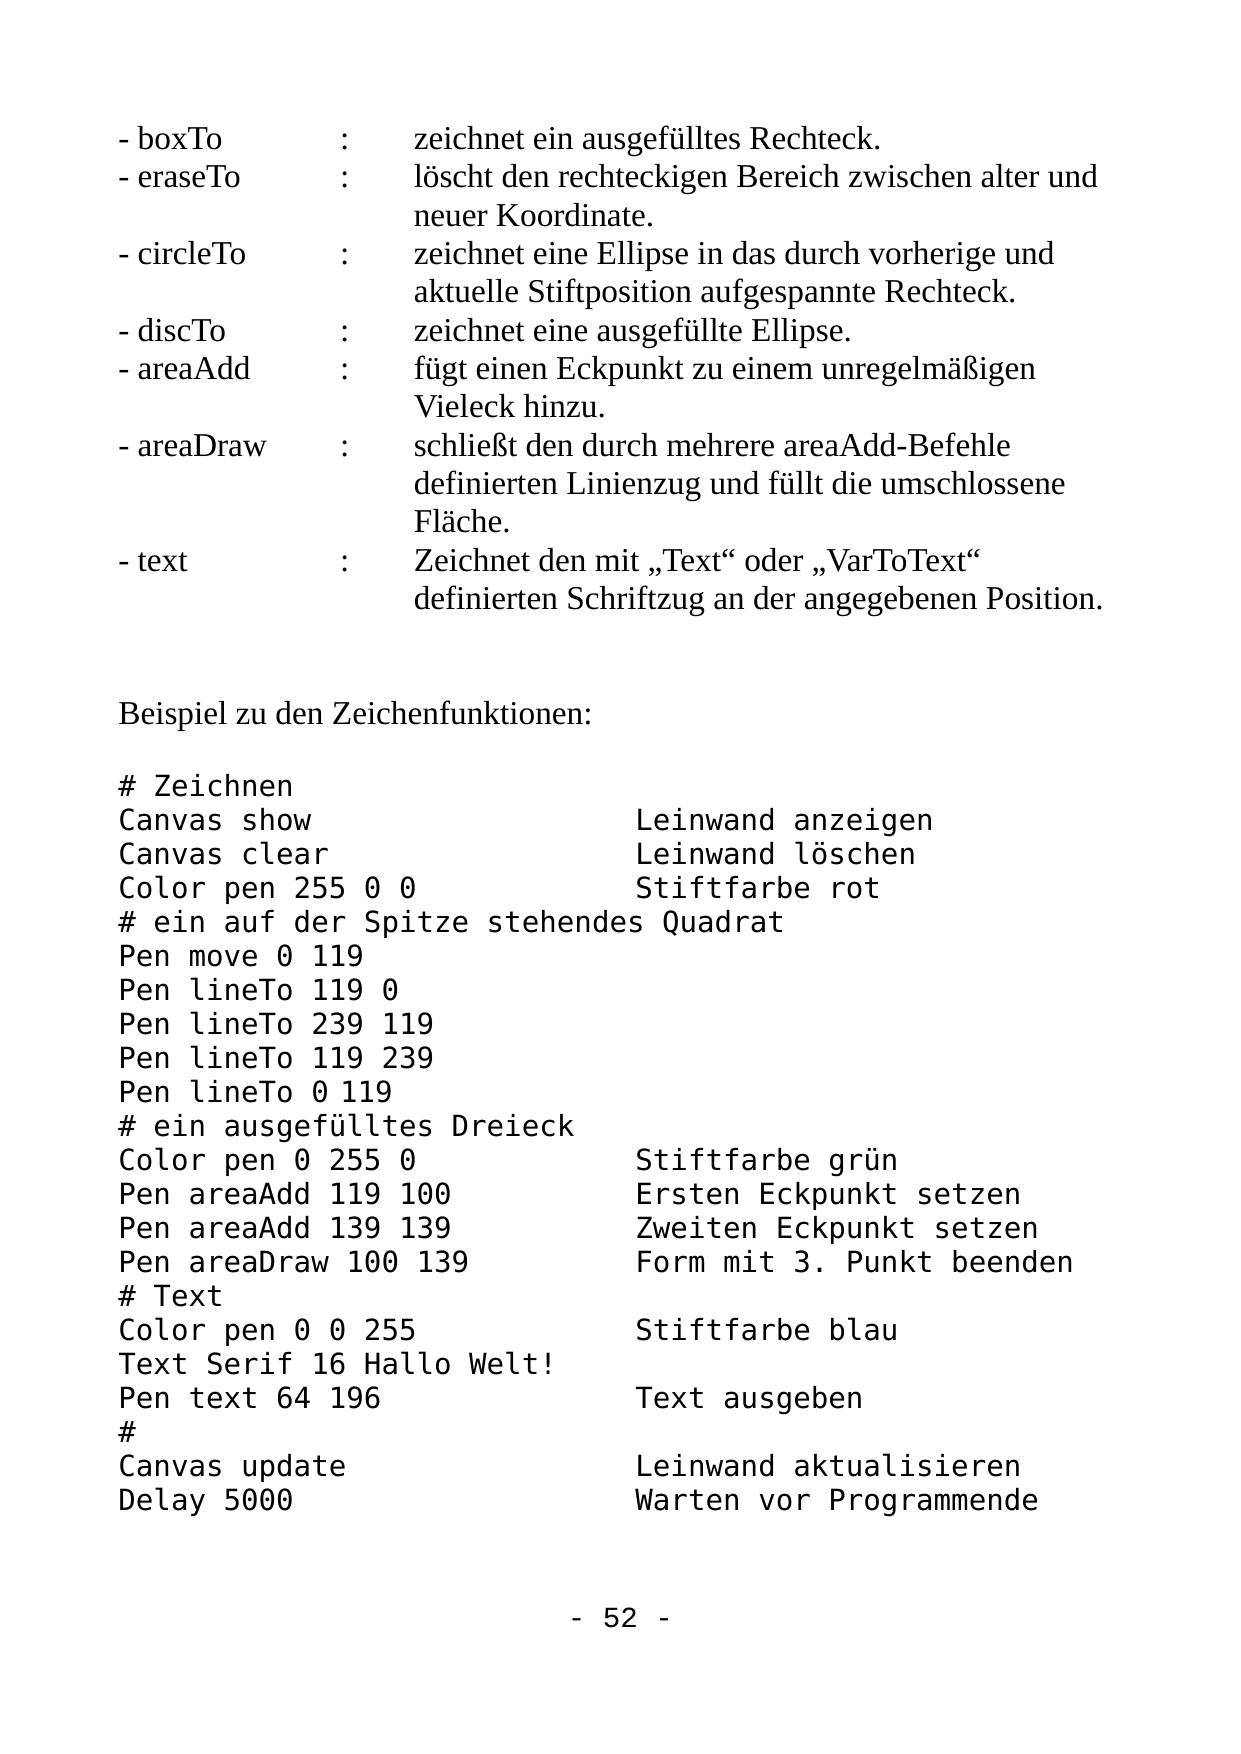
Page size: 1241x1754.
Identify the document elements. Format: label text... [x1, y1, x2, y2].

text # Text [118, 1279, 1122, 1313]
text Pen text 64 196 Text ausgeben [118, 1381, 1122, 1415]
text Canvas clear Leinwand löschen [118, 838, 1122, 872]
text - areaDraw : schließt den durch mehrere areaAdd-Befehle [118, 425, 1122, 463]
text Pen lineTo 119 239 [118, 1041, 1122, 1075]
text Pen lineTo 239 119 [118, 1007, 1122, 1041]
text Color pen 0 255 0 Stiftfarbe grün [118, 1143, 1122, 1177]
text Beispiel zu den Zeichenfunktionen: [118, 693, 1122, 731]
text Canvas update Leinwand aktualisieren [118, 1449, 1122, 1483]
text definierten Linienzug und füllt die umschlossene [118, 463, 1122, 501]
text Fläche. [118, 501, 1122, 540]
text # ein ausgefülltes Dreieck [118, 1109, 1122, 1143]
text # ein auf der Spitze stehendes Quadrat [118, 906, 1122, 939]
text Color pen 0 0 255 Stiftfarbe blau [118, 1313, 1122, 1347]
text Pen areaAdd 119 100 Ersten Eckpunkt setzen [118, 1177, 1122, 1211]
text - discTo : zeichnet eine ausgefüllte Ellipse. [118, 310, 1122, 348]
text - boxTo : zeichnet ein ausgefülltes Rechteck. [118, 118, 1122, 156]
text # [118, 1415, 1122, 1449]
text Pen areaAdd 139 139 Zweiten Eckpunkt setzen [118, 1211, 1122, 1245]
text Pen move 0 119 [118, 939, 1122, 973]
text neuer Koordinate. [118, 195, 1122, 233]
text Text Serif 16 Hallo Welt! [118, 1347, 1122, 1381]
text - circleTo : zeichnet eine Ellipse in das durch vorherige und [118, 233, 1122, 271]
text Pen lineTo 119 0 [118, 973, 1122, 1007]
text definierten Schriftzug an der angegebenen Position. [118, 578, 1122, 616]
text Delay 5000 Warten vor Programmende [118, 1483, 1122, 1517]
text - areaAdd : fügt einen Eckpunkt zu einem unregelmäßigen Vieleck hinzu. [118, 348, 1122, 425]
text Canvas show Leinwand anzeigen [118, 804, 1122, 838]
text Color pen 255 0 0 Stiftfarbe rot [118, 872, 1122, 906]
text - text : Zeichnet den mit „Text“ oder „VarToText“ [118, 540, 1122, 578]
text Pen areaDraw 100 139 Form mit 3. Punkt beenden [118, 1245, 1122, 1279]
text Pen lineTo 0 119 [118, 1075, 1122, 1109]
text # Zeichnen [118, 770, 1122, 804]
text - eraseTo : löscht den rechteckigen Bereich zwischen alter und [118, 156, 1122, 195]
text aktuelle Stiftposition aufgespannte Rechteck. [118, 271, 1122, 310]
